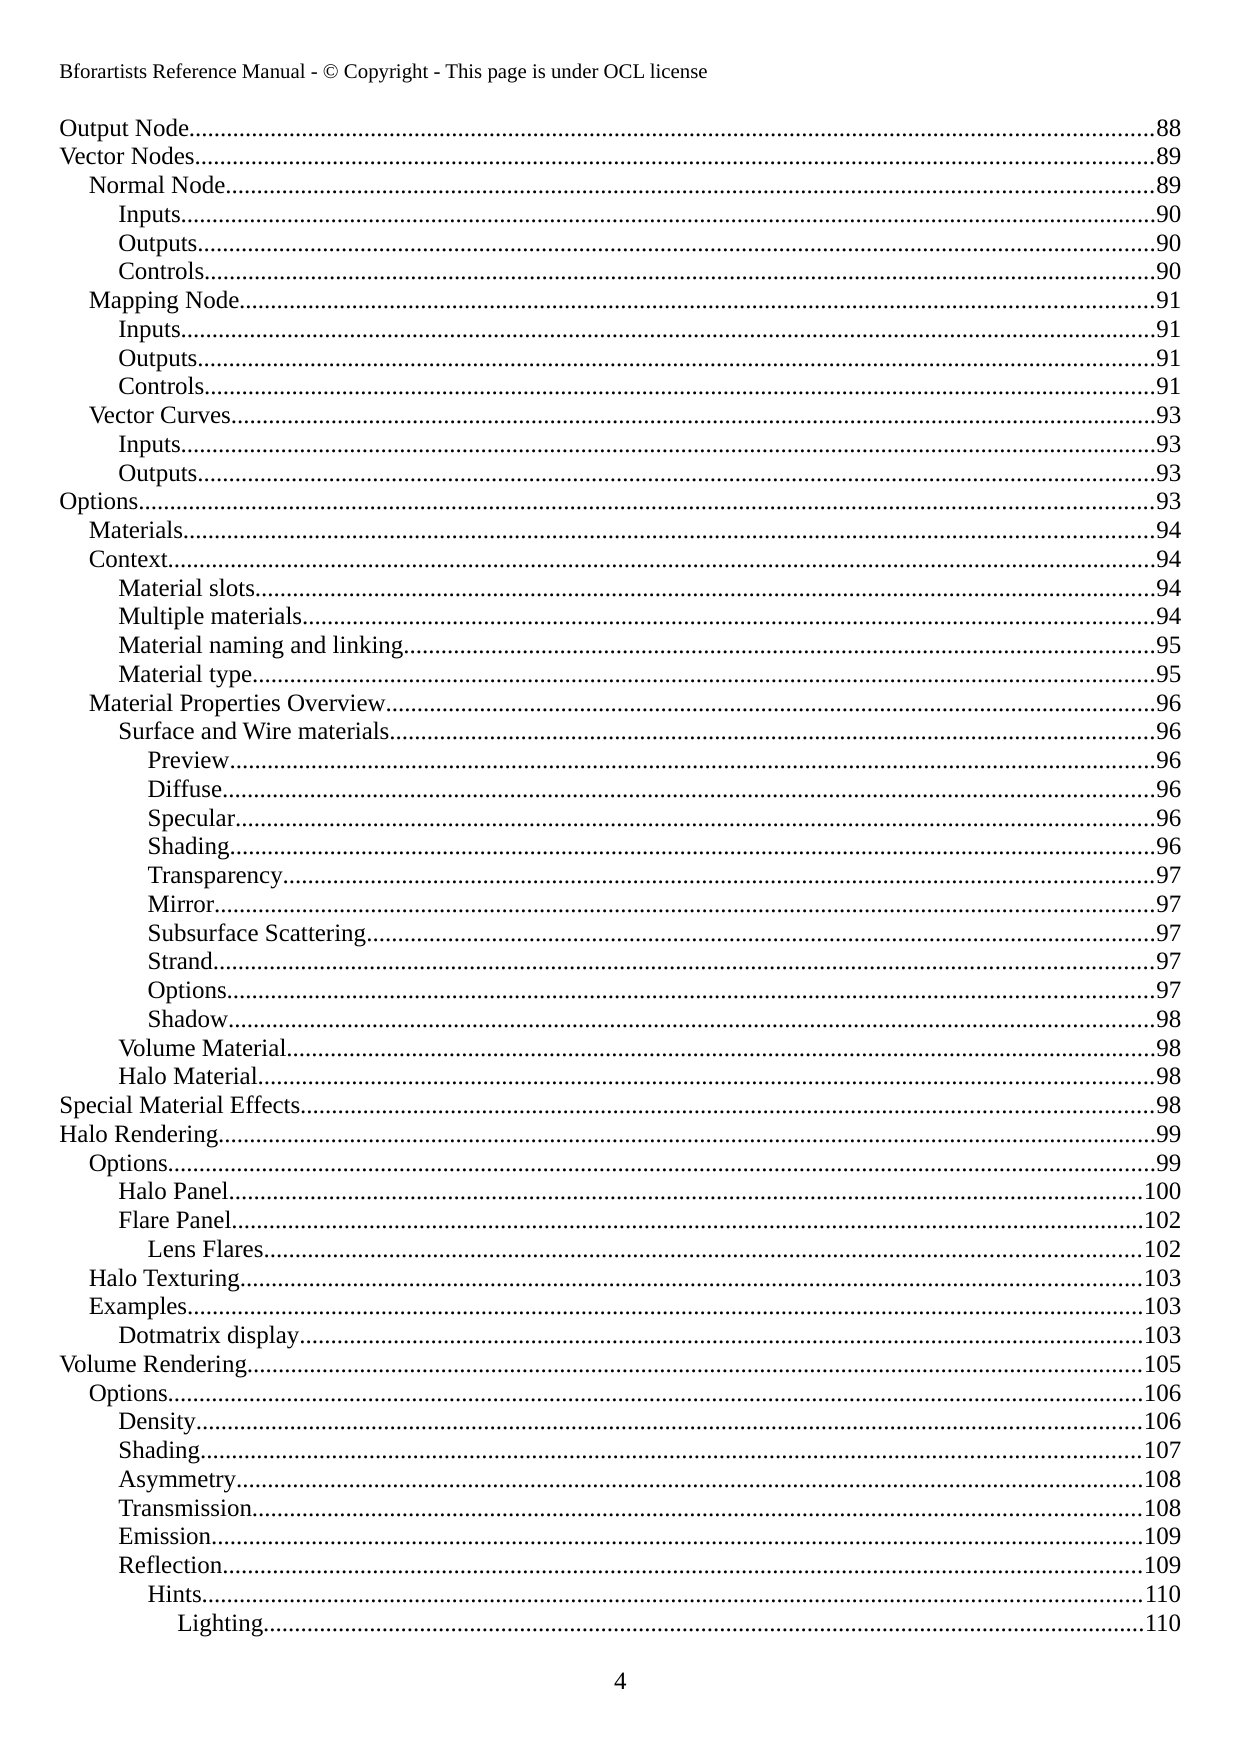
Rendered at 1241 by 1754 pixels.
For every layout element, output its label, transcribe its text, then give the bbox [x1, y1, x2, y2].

text Outputs 91 [118, 343, 1181, 371]
text Diffuse 96 [147, 774, 1181, 803]
text Vector Nodes 89 [59, 141, 1181, 170]
text Transmission 108 [118, 1493, 1181, 1521]
text Specular 96 [147, 803, 1181, 831]
text Options 99 [88, 1148, 1181, 1176]
text Material naming and linking 95 [118, 630, 1181, 659]
text Materials 94 [88, 515, 1181, 544]
text Controls 90 [118, 256, 1181, 285]
text Emission 109 [118, 1521, 1181, 1550]
text Inputs 93 [118, 429, 1181, 458]
text Outputs 90 [118, 228, 1181, 256]
text Multiple materials 94 [118, 601, 1181, 630]
text Outputs 93 [118, 458, 1181, 486]
text Special Material Effects 98 [59, 1090, 1181, 1119]
text Halo Rendering 99 [59, 1119, 1181, 1148]
text Material type 95 [118, 659, 1181, 688]
text Asymmetry 108 [118, 1464, 1181, 1493]
text Options 97 [147, 975, 1181, 1004]
text Options 106 [88, 1378, 1181, 1406]
text Lighting 110 [177, 1608, 1181, 1636]
text Mapping Node 91 [88, 285, 1181, 314]
text Halo Texturing 103 [88, 1263, 1181, 1291]
text Lens Flares 102 [147, 1234, 1181, 1263]
text Preview 96 [147, 745, 1181, 774]
text Halo Material 98 [118, 1061, 1181, 1090]
text Density 106 [118, 1406, 1181, 1435]
text Halo Panel 100 [118, 1176, 1181, 1205]
text Material Properties Overview 96 [88, 688, 1181, 716]
text Output Node 88 [59, 113, 1181, 141]
text Controls 91 [118, 371, 1181, 400]
text Mirror 97 [147, 889, 1181, 918]
text Strand 97 [147, 946, 1181, 975]
text Options 93 [59, 486, 1181, 515]
text Vector Curves 93 [88, 400, 1181, 429]
text Normal Node 89 [88, 170, 1181, 199]
text Inputs 91 [118, 314, 1181, 343]
text Flare Panel 102 [118, 1205, 1181, 1234]
text Shading 96 [147, 831, 1181, 860]
text Volume Material 98 [118, 1033, 1181, 1061]
text Examples 103 [88, 1291, 1181, 1320]
text Context 94 [88, 544, 1181, 573]
text Hints 110 [147, 1579, 1181, 1608]
text Transparency 97 [147, 860, 1181, 889]
text Shadow 98 [147, 1004, 1181, 1033]
text Material slots 94 [118, 573, 1181, 601]
text Inputs 90 [118, 199, 1181, 228]
text Volume Rendering 105 [59, 1349, 1181, 1378]
text Surface and Wire materials 96 [118, 716, 1181, 745]
text Reflection 109 [118, 1550, 1181, 1579]
text Dotmatrix display 103 [118, 1320, 1181, 1349]
text Shading 107 [118, 1435, 1181, 1464]
text Subsurface Scattering 97 [147, 918, 1181, 946]
